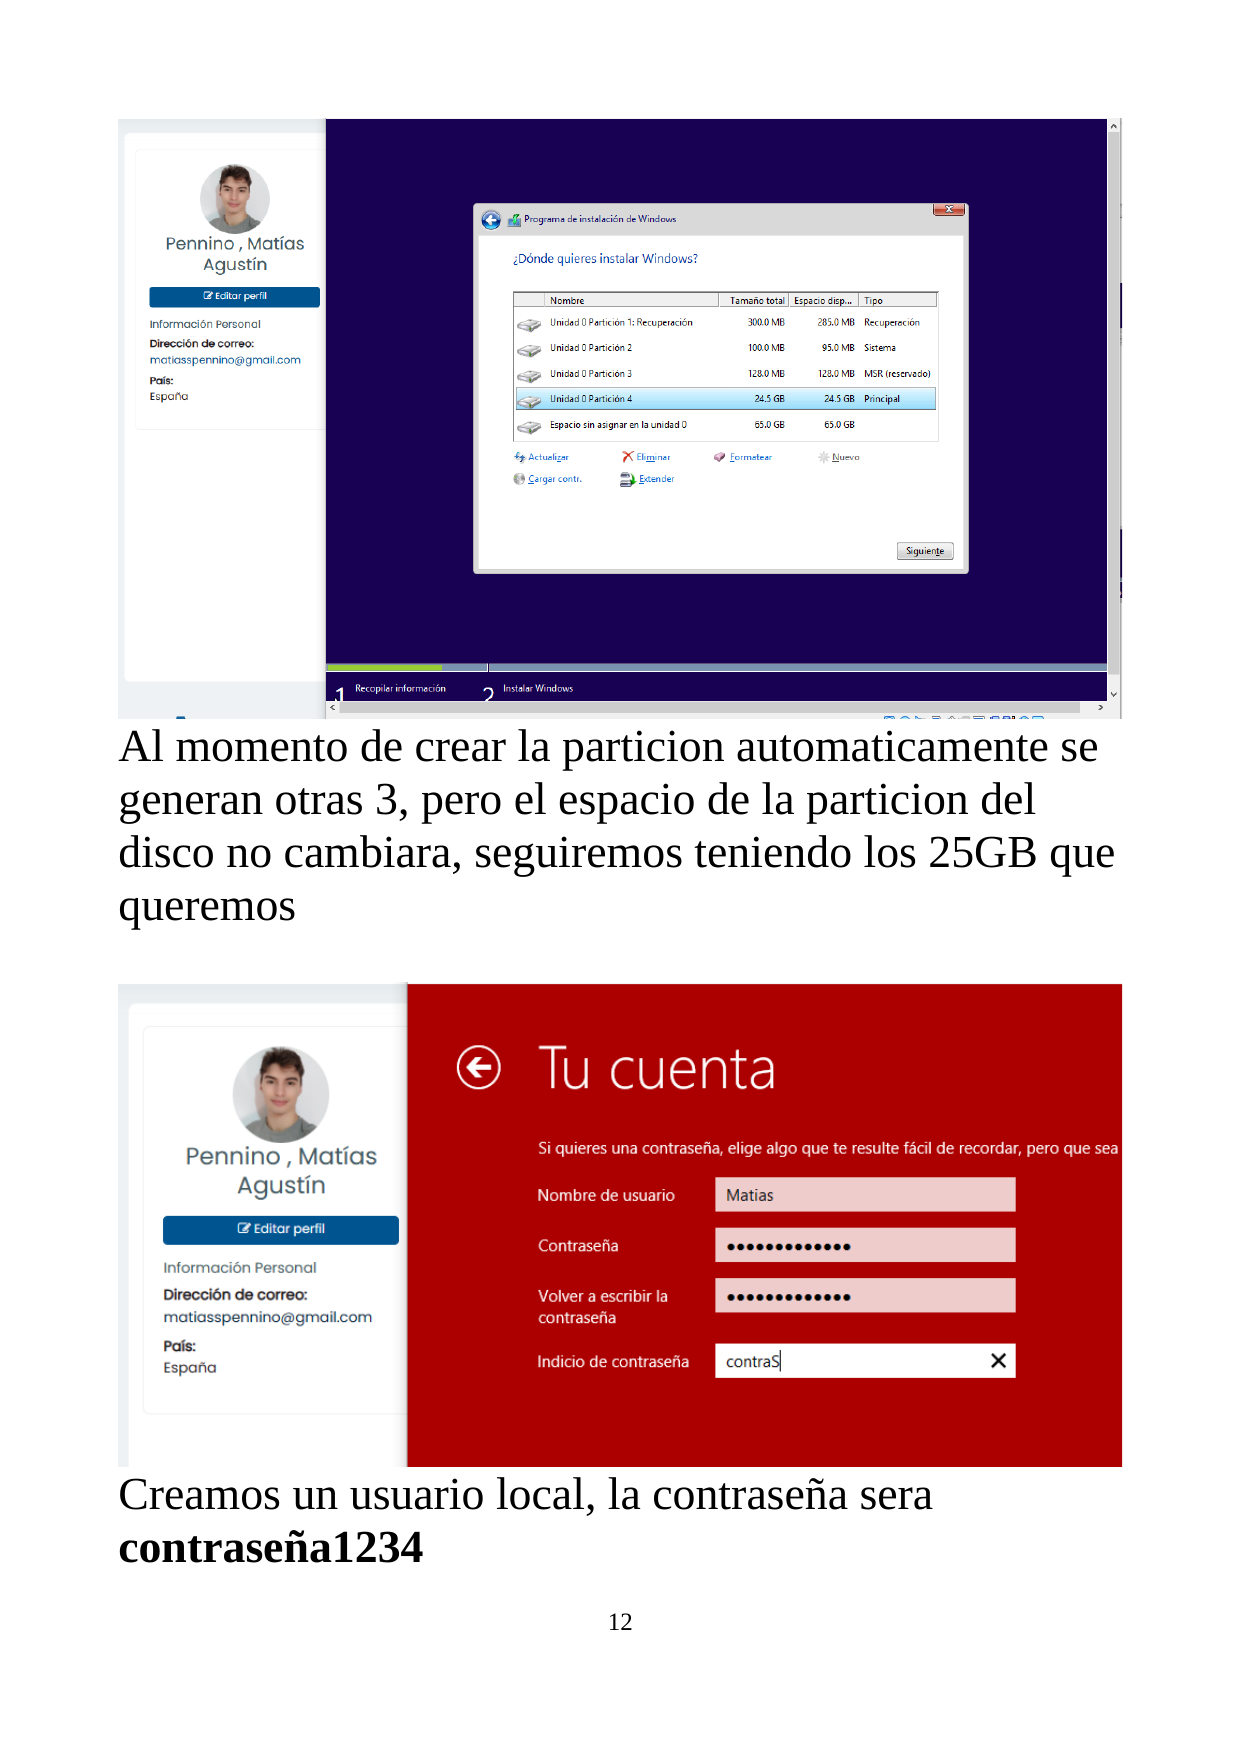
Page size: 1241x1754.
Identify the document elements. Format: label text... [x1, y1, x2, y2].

picture [118, 982, 1123, 1467]
picture [118, 118, 1123, 719]
text Al momento de crear la particion automaticamente se generan otras 3, pero el espacio de la particion del disco no cambiara, seguiremos teniendo los 25GB que queremos [118, 719, 1122, 930]
text Creamos un usuario local, la contraseña sera contraseña1234 [118, 1467, 1122, 1572]
